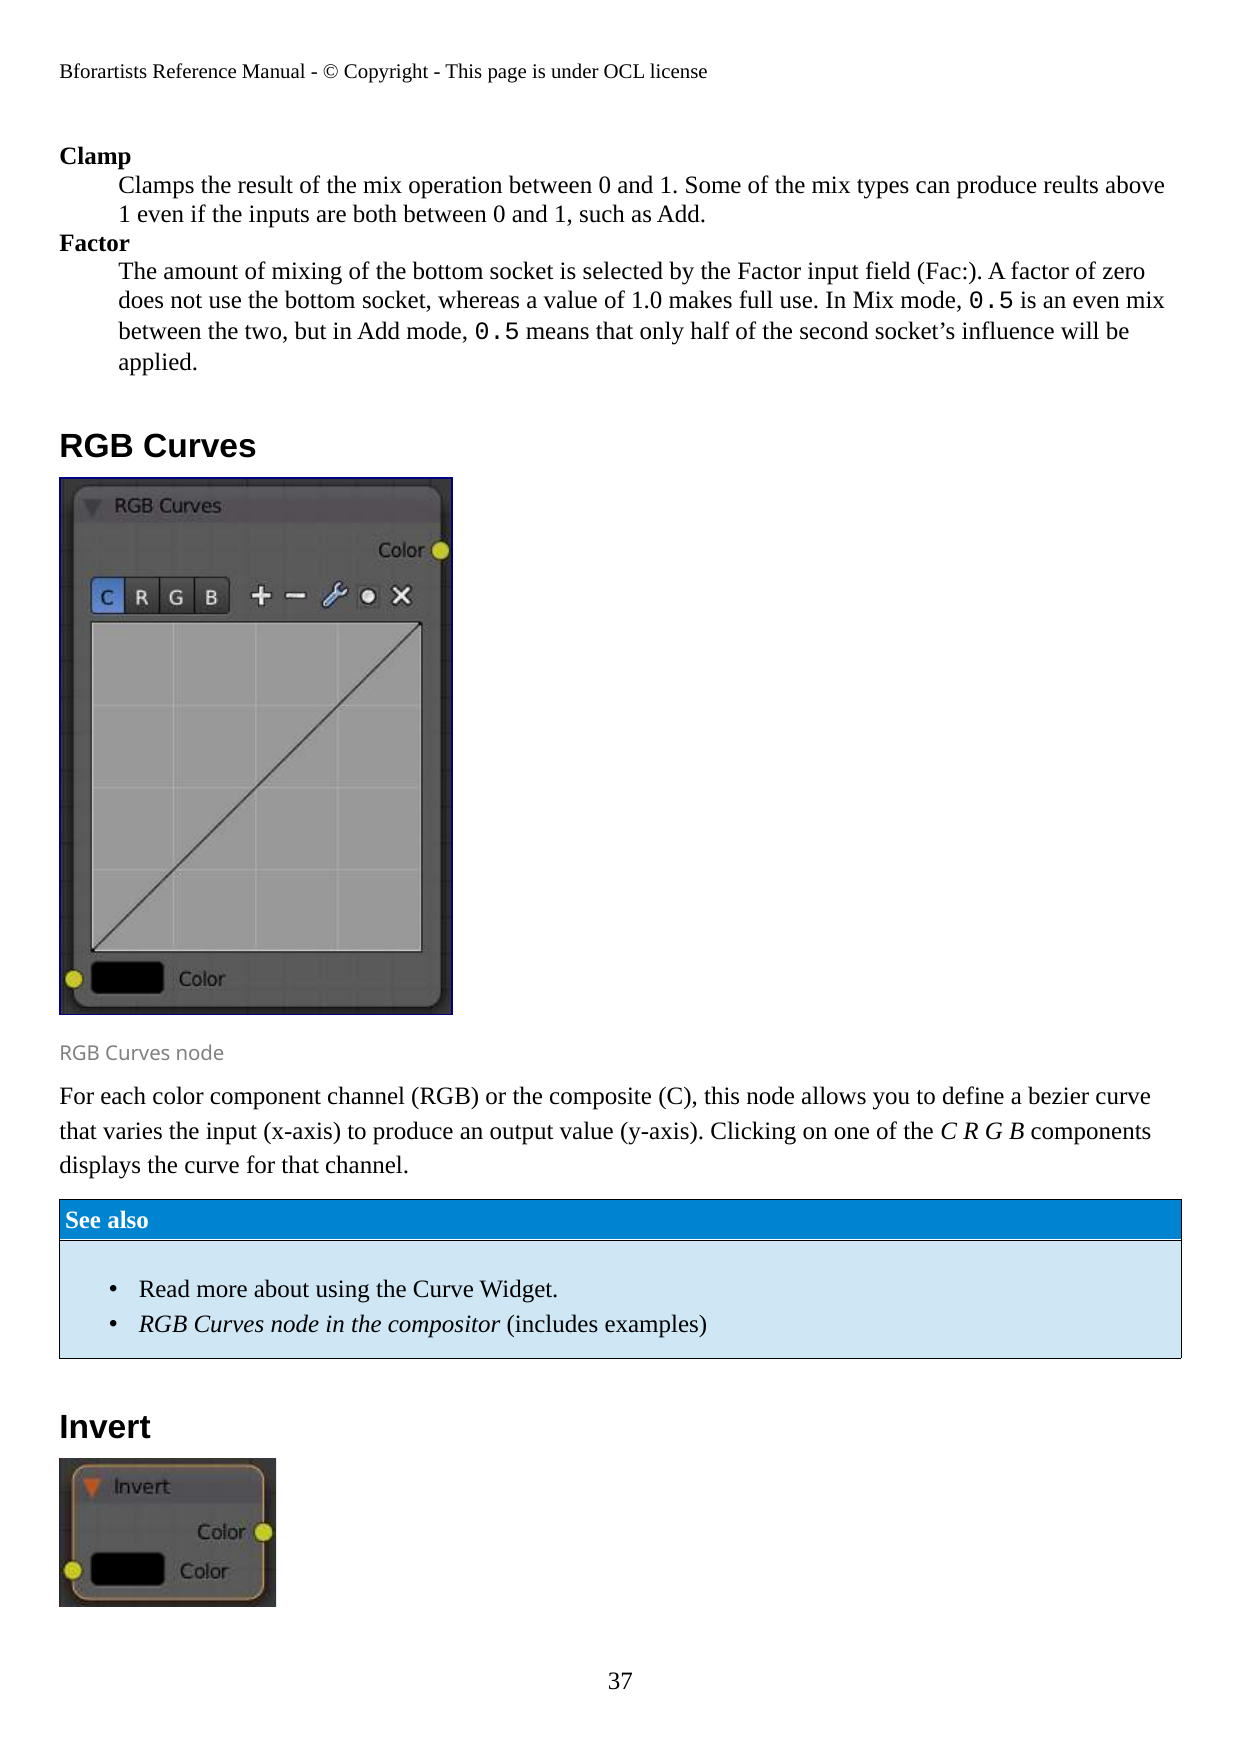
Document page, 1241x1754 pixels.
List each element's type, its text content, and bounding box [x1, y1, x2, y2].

text RGB Curves node [59, 1035, 1181, 1067]
subtitle Factor [59, 228, 1181, 256]
text For each color component channel (RGB) or the composite (C), this node allows you to define a bezier curve that varies the input (x-axis) to produce an output value (y-axis). Clicking on one of the C R G B components displays the curve for that channel. [59, 1081, 1181, 1179]
table_cell Read more about using the Curve Widget. RGB Curves node in the compositor (includes examples) [60, 1241, 1181, 1358]
table_header See also [60, 1200, 1181, 1239]
list The amount of mixing of the bottom socket is selected by the Factor input field (Fac:). A factor of zero does not use the bottom socket, whereas a value of 1.0 makes full use. In Mix mode, 0.5 is an even mix between the two, but in Add mode, 0.5 means that only half of the second socket’s influence will be applied. [118, 256, 1181, 376]
subtitle RGB Curves [59, 426, 1181, 464]
subtitle Invert [59, 1407, 1181, 1446]
picture [61, 479, 451, 1014]
list Clamps the result of the mix operation between 0 and 1. Some of the mix types can produce reults above 1 even if the inputs are both between 0 and 1, such as Add. [118, 170, 1181, 228]
picture [59, 1458, 277, 1607]
subtitle Clamp [59, 141, 1181, 170]
